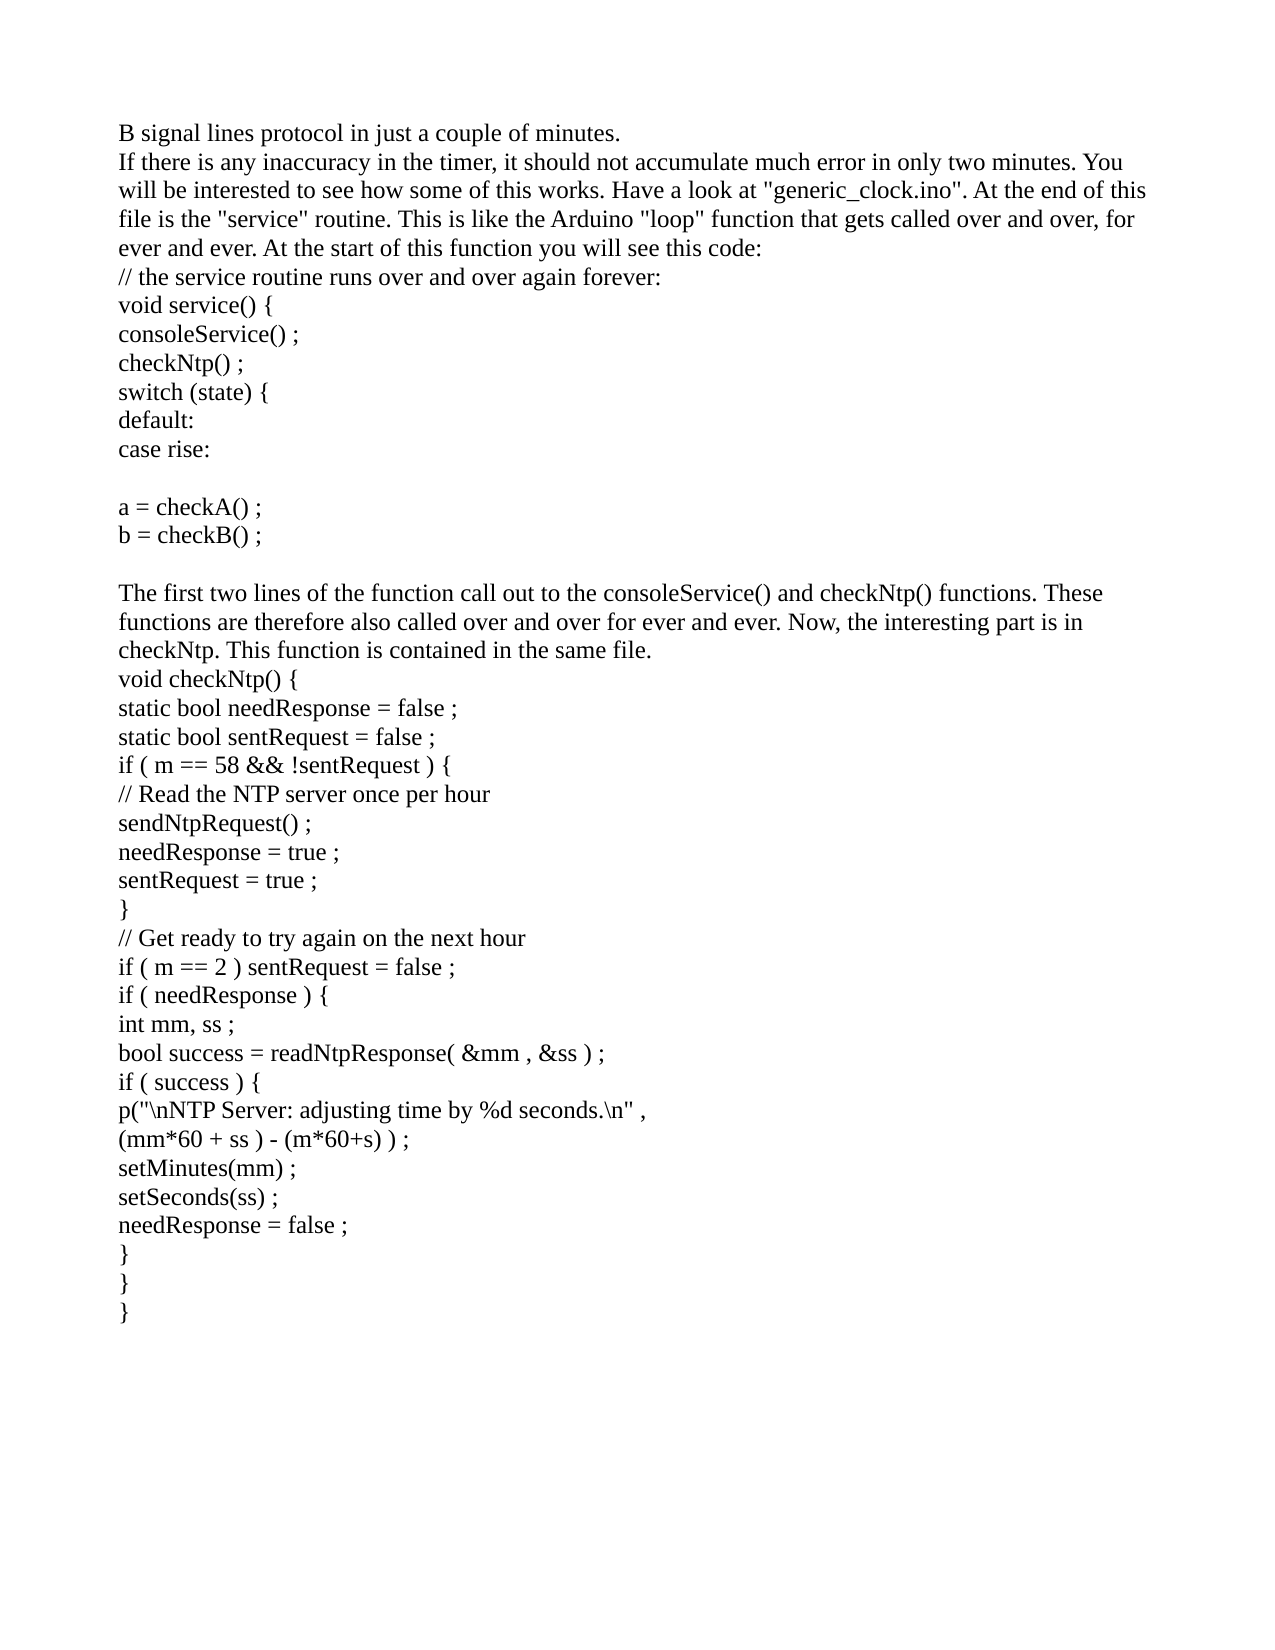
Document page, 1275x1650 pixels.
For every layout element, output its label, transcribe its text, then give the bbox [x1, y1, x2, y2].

text sendNtpRequest() ; [118, 808, 1157, 837]
text a = checkA() ; [118, 492, 1157, 521]
text if ( m == 58 && !sentRequest ) { [118, 751, 1157, 779]
text static bool needResponse = false ; [118, 693, 1157, 722]
text The first two lines of the function call out to the consoleService() and checkNtp() functions. These [118, 578, 1157, 607]
text int mm, ss ; [118, 1009, 1157, 1038]
text B signal lines protocol in just a couple of minutes. [118, 118, 1157, 147]
text (mm*60 + ss ) - (m*60+s) ) ; [118, 1124, 1157, 1153]
text static bool sentRequest = false ; [118, 722, 1157, 751]
text if ( success ) { [118, 1067, 1157, 1096]
text switch (state) { [118, 377, 1157, 406]
text void checkNtp() { [118, 664, 1157, 693]
text } [118, 1239, 1157, 1268]
text if ( needResponse ) { [118, 981, 1157, 1009]
text void service() { [118, 291, 1157, 319]
text bool success = readNtpResponse( &mm , &ss ) ; [118, 1038, 1157, 1067]
text If there is any inaccuracy in the timer, it should not accumulate much error in only two minutes. You will be interested to see how some of this works. Have a look at "generic_clock.ino". At the end of this file is the "service" routine. This is like the Arduino "loop" function that gets called over and over, for ever and ever. At the start of this function you will see this code: [118, 147, 1157, 262]
text default: [118, 406, 1157, 434]
text consoleService() ; [118, 319, 1157, 348]
text checkNtp() ; [118, 348, 1157, 377]
text // Get ready to try again on the next hour [118, 923, 1157, 952]
text } [118, 1268, 1157, 1297]
text needResponse = true ; [118, 837, 1157, 866]
text } [118, 894, 1157, 923]
text functions are therefore also called over and over for ever and ever. Now, the interesting part is in [118, 607, 1157, 636]
text } [118, 1297, 1157, 1326]
text setMinutes(mm) ; [118, 1153, 1157, 1182]
text if ( m == 2 ) sentRequest = false ; [118, 952, 1157, 981]
text checkNtp. This function is contained in the same file. [118, 636, 1157, 664]
text // Read the NTP server once per hour [118, 779, 1157, 808]
text sentRequest = true ; [118, 866, 1157, 894]
text // the service routine runs over and over again forever: [118, 262, 1157, 291]
text needResponse = false ; [118, 1211, 1157, 1239]
text b = checkB() ; [118, 521, 1157, 549]
text case rise: [118, 434, 1157, 463]
text setSeconds(ss) ; [118, 1182, 1157, 1211]
text p("\nNTP Server: adjusting time by %d seconds.\n" , [118, 1096, 1157, 1124]
